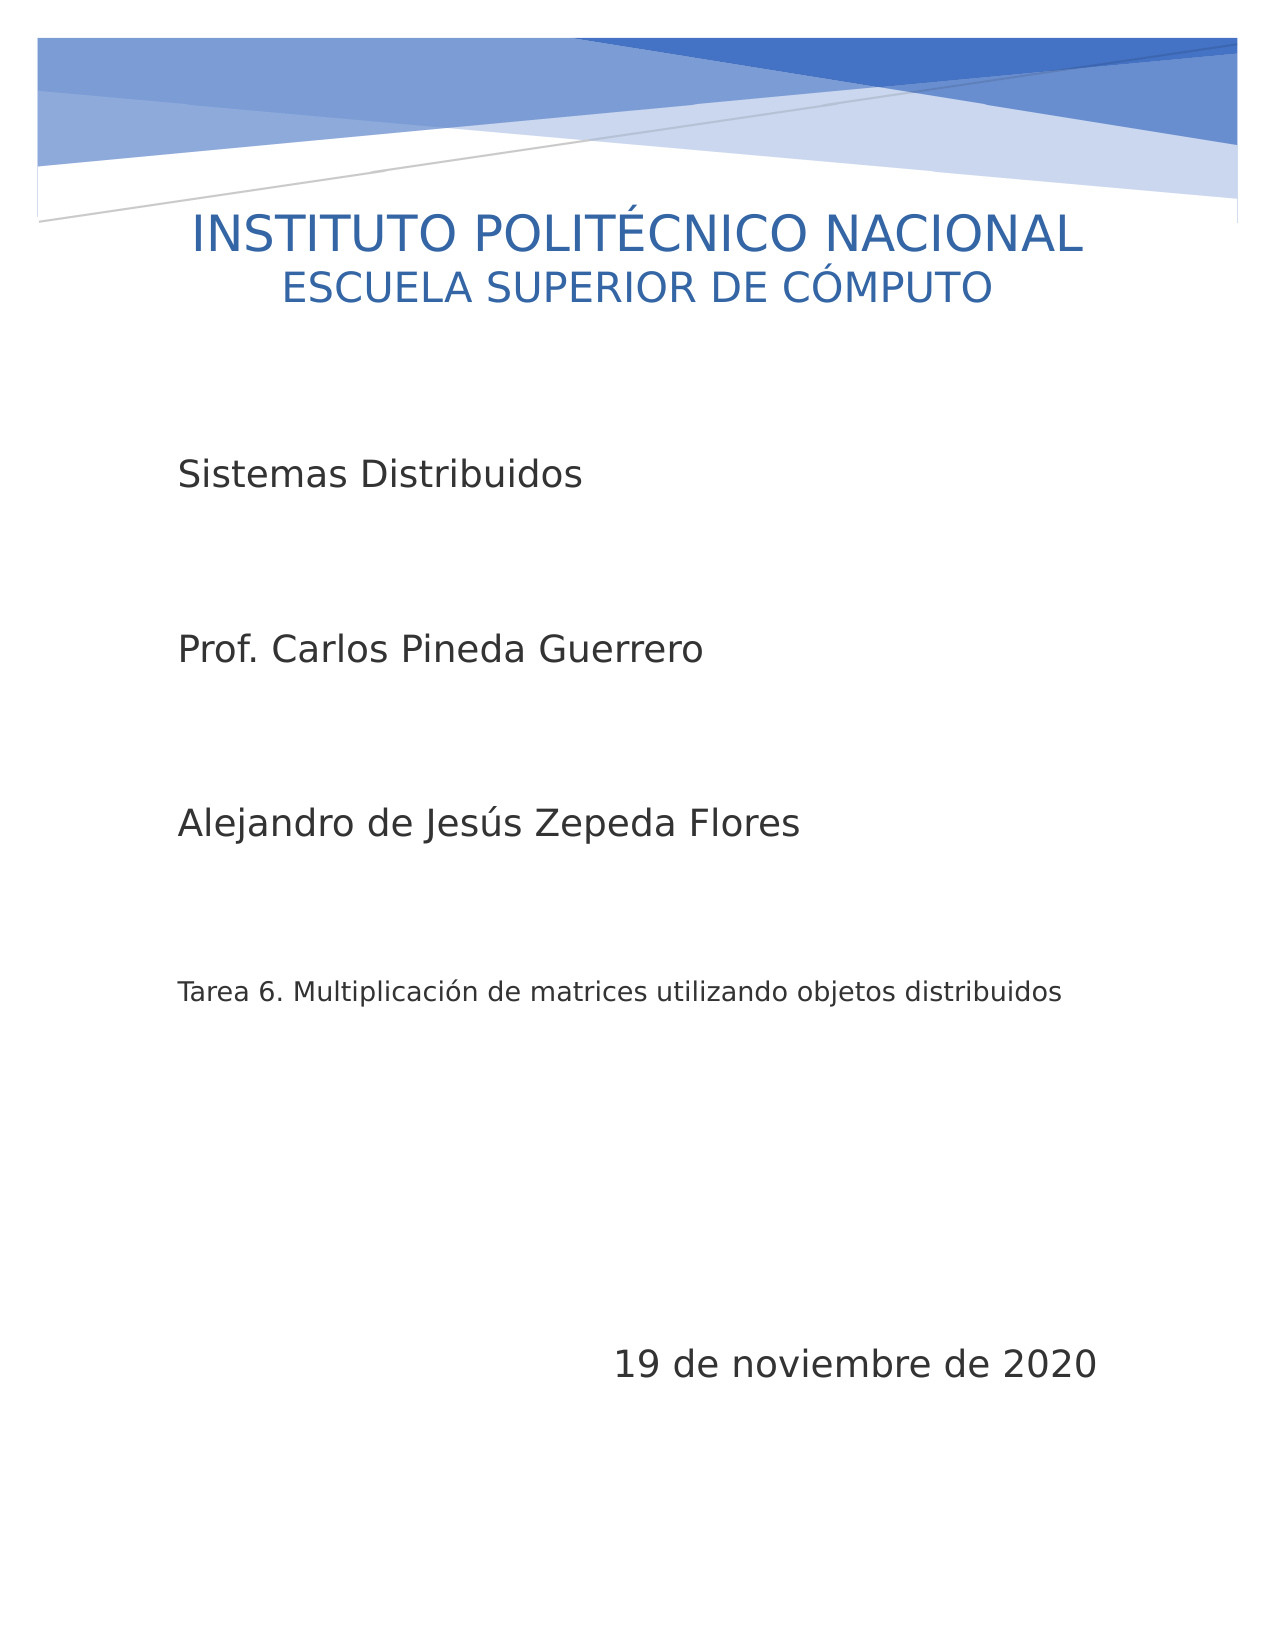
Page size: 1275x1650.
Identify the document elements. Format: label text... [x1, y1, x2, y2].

picture [777, 218, 800, 238]
text Prof. Carlos Pineda Guerrero [177, 627, 1098, 671]
picture [993, 222, 1002, 238]
picture [483, 219, 496, 232]
picture [511, 218, 534, 238]
text INSTITUTO POLITÉCNICO NACIONAL [177, 238, 1098, 263]
text 19 de noviembre de 2020 [177, 1342, 1098, 1386]
picture [871, 221, 885, 238]
picture [1031, 221, 1045, 238]
text Tarea 6. Multiplicación de matrices utilizando objetos distribuidos [177, 976, 1098, 1008]
picture [37, 37, 1238, 238]
picture [426, 218, 449, 238]
picture [216, 222, 225, 238]
text ESCUELA SUPERIOR DE CÓMPUTO [177, 263, 1098, 312]
text Alejandro de Jesús Zepeda Flores [177, 802, 1098, 845]
picture [952, 218, 975, 238]
text Sistemas Distribuidos [177, 453, 1098, 496]
picture [834, 222, 843, 238]
picture [692, 222, 701, 238]
